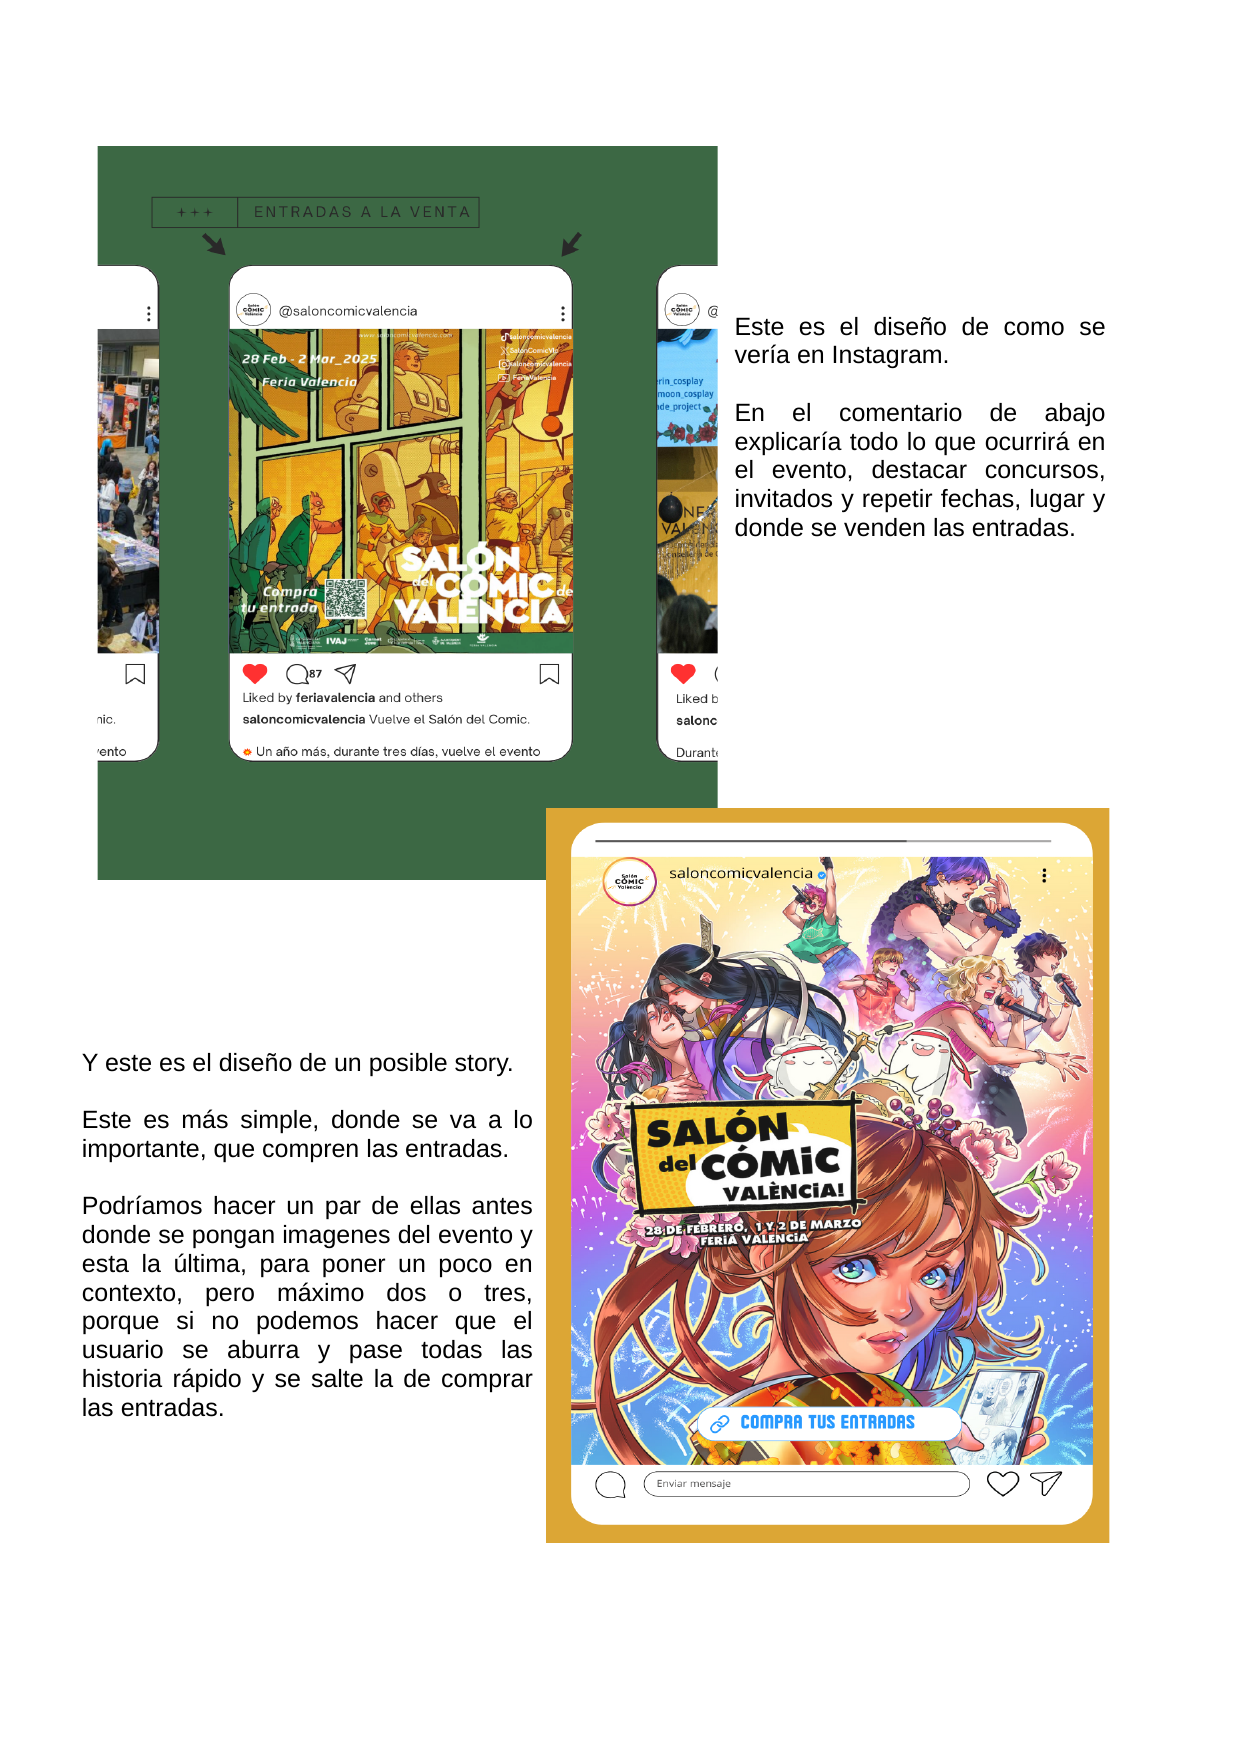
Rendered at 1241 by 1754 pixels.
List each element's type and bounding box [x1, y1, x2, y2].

picture [97, 146, 1110, 1543]
